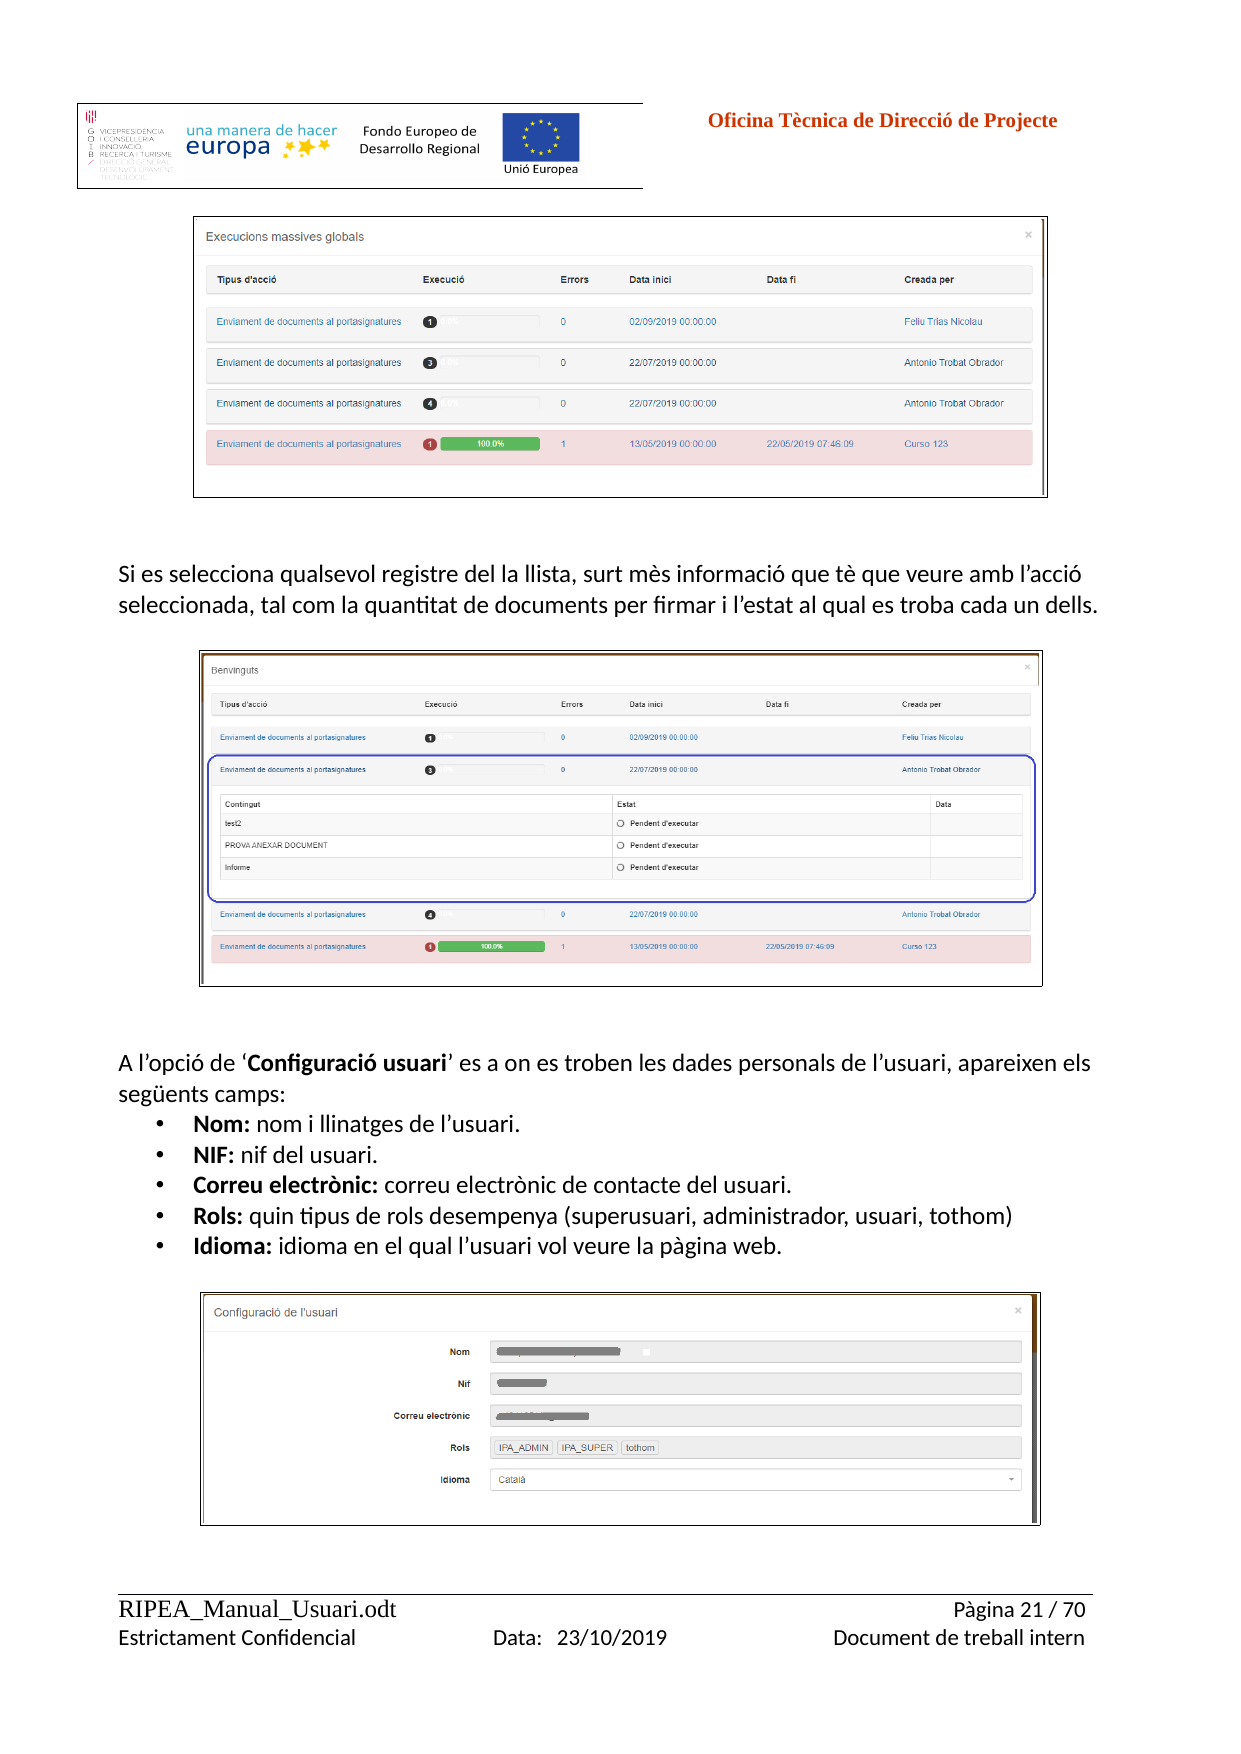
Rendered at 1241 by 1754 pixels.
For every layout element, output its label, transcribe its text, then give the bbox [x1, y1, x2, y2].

list Correu electrònic: correu electrònic de contacte del usuari. [156, 1169, 1122, 1200]
picture [201, 653, 1039, 984]
list Nom: nom i llinatges de l’usuari. [156, 1108, 1122, 1139]
list Idioma: idioma en el qual l’usuari vol veure la pàgina web. [156, 1231, 1122, 1261]
text Si es selecciona qualsevol registre del la llista, surt mès informació que tè que veure amb l’acció seleccionada, tal com la quantitat de documents per firmar i l’estat al qual es troba cada un dells. [118, 558, 1122, 619]
picture [196, 219, 1045, 495]
list NIF: nif del usuari. [156, 1139, 1122, 1169]
text A l’opció de ‘Configuració usuari’ es a on es troben les dades personals de l’usuari, apareixen els següents camps: [118, 1047, 1122, 1108]
list Rols: quin tipus de rols desempenya (superusuari, administrador, usuari, tothom) [156, 1200, 1122, 1231]
picture [82, 108, 178, 182]
picture [184, 108, 585, 182]
picture [203, 1294, 1037, 1523]
